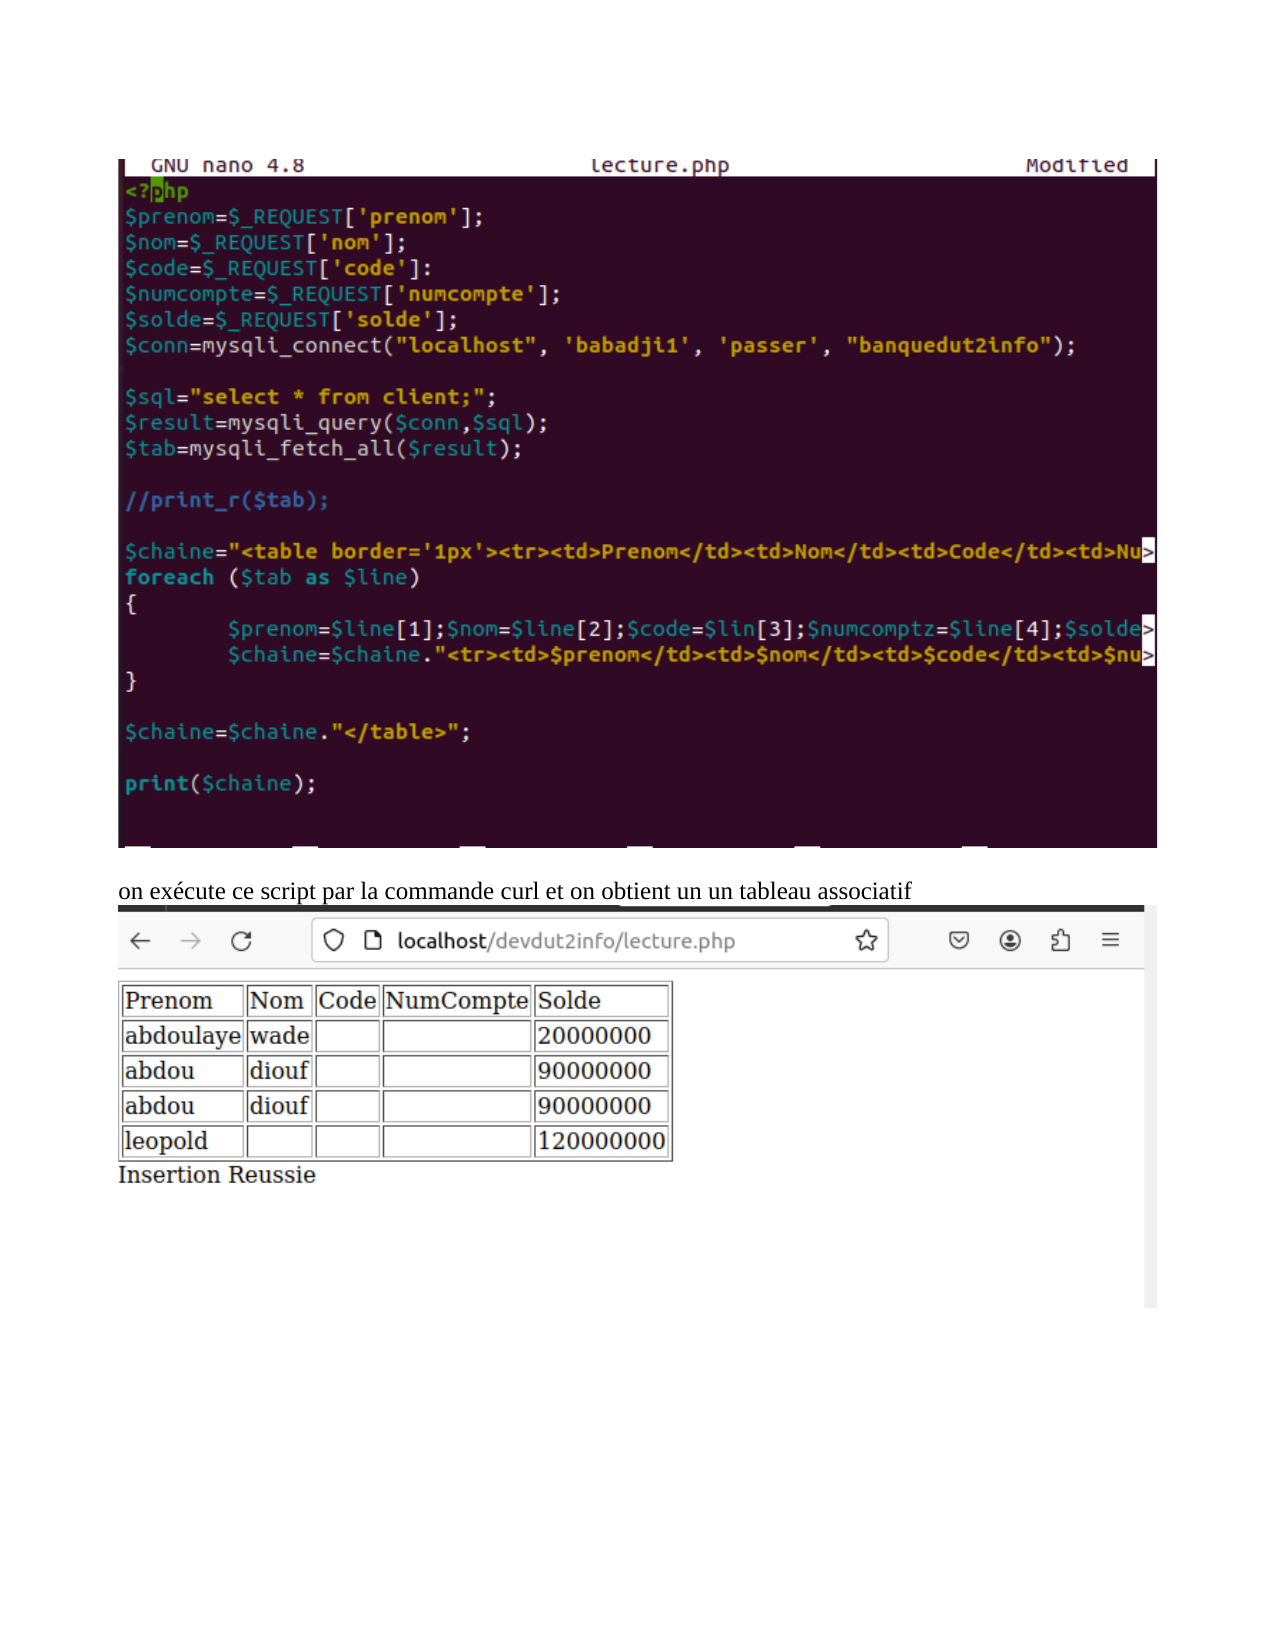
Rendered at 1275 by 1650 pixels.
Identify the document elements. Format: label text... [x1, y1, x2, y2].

picture [118, 905, 1157, 1308]
picture [118, 159, 1158, 848]
text on exécute ce script par la commande curl et on obtient un un tableau associatif [118, 876, 1157, 905]
